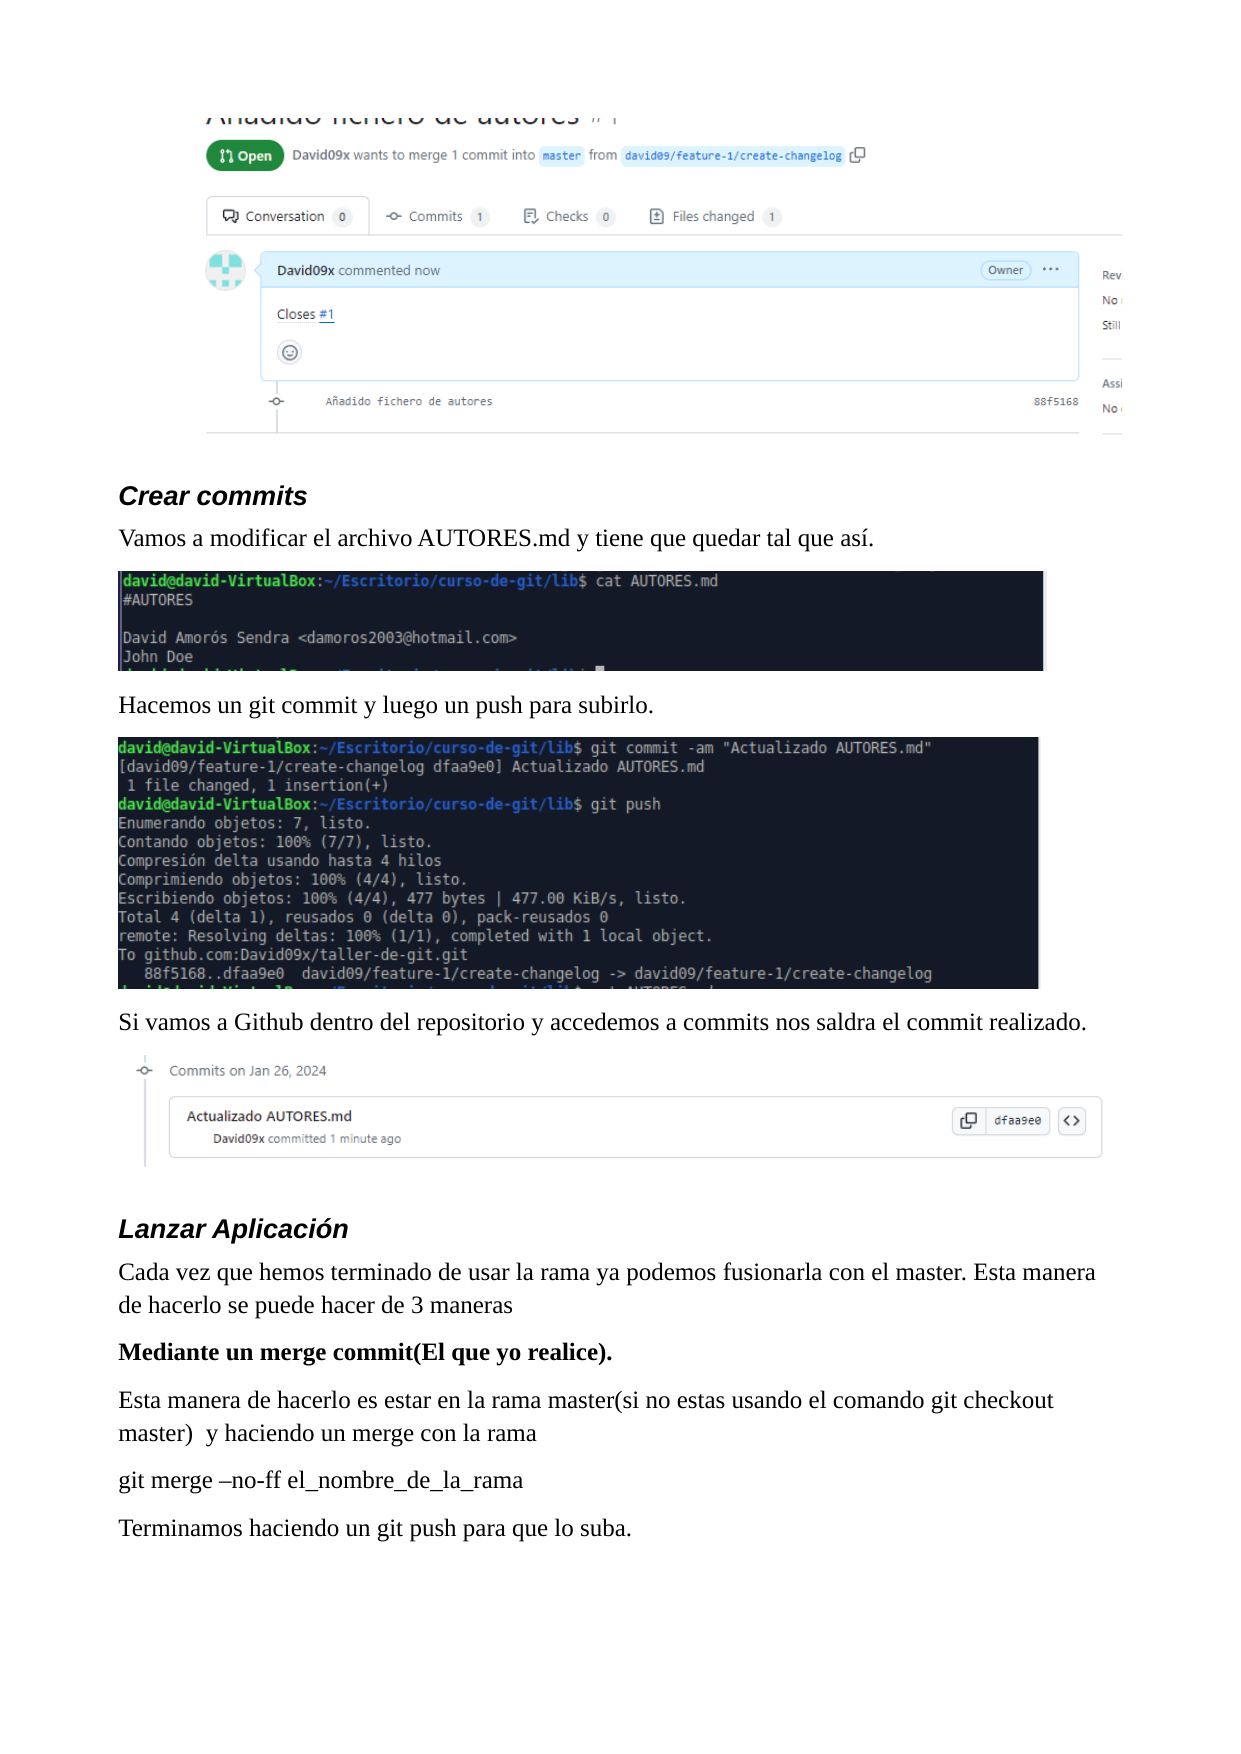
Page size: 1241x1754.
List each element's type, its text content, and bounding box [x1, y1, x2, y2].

text git merge –no-ff el_nombre_de_la_rama [118, 1466, 1122, 1494]
subtitle Crear commits [118, 479, 1122, 511]
picture [118, 1055, 1123, 1182]
subtitle Lanzar Aplicación [118, 1213, 1122, 1244]
text Vamos a modificar el archivo AUTORES.md y tiene que quedar tal que así. [118, 523, 1122, 552]
text Hacemos un git commit y luego un push para subirlo. [118, 690, 1122, 718]
picture [118, 571, 1047, 671]
text Esta manera de hacerlo es estar en la rama master(si no estas usando el comando git checkout master) y haciendo un merge con la rama [118, 1385, 1122, 1447]
text Mediante un merge commit(El que yo realice). [118, 1337, 1122, 1366]
text Cada vez que hemos terminado de usar la rama ya podemos fusionarla con el master. Esta manera de hacerlo se puede hacer de 3 maneras [118, 1257, 1122, 1318]
text Si vamos a Github dentro del repositorio y accedemos a commits nos saldra el commit realizado. [118, 1007, 1122, 1036]
picture [118, 737, 1041, 989]
picture [118, 118, 1123, 449]
text Terminamos haciendo un git push para que lo suba. [118, 1513, 1122, 1542]
